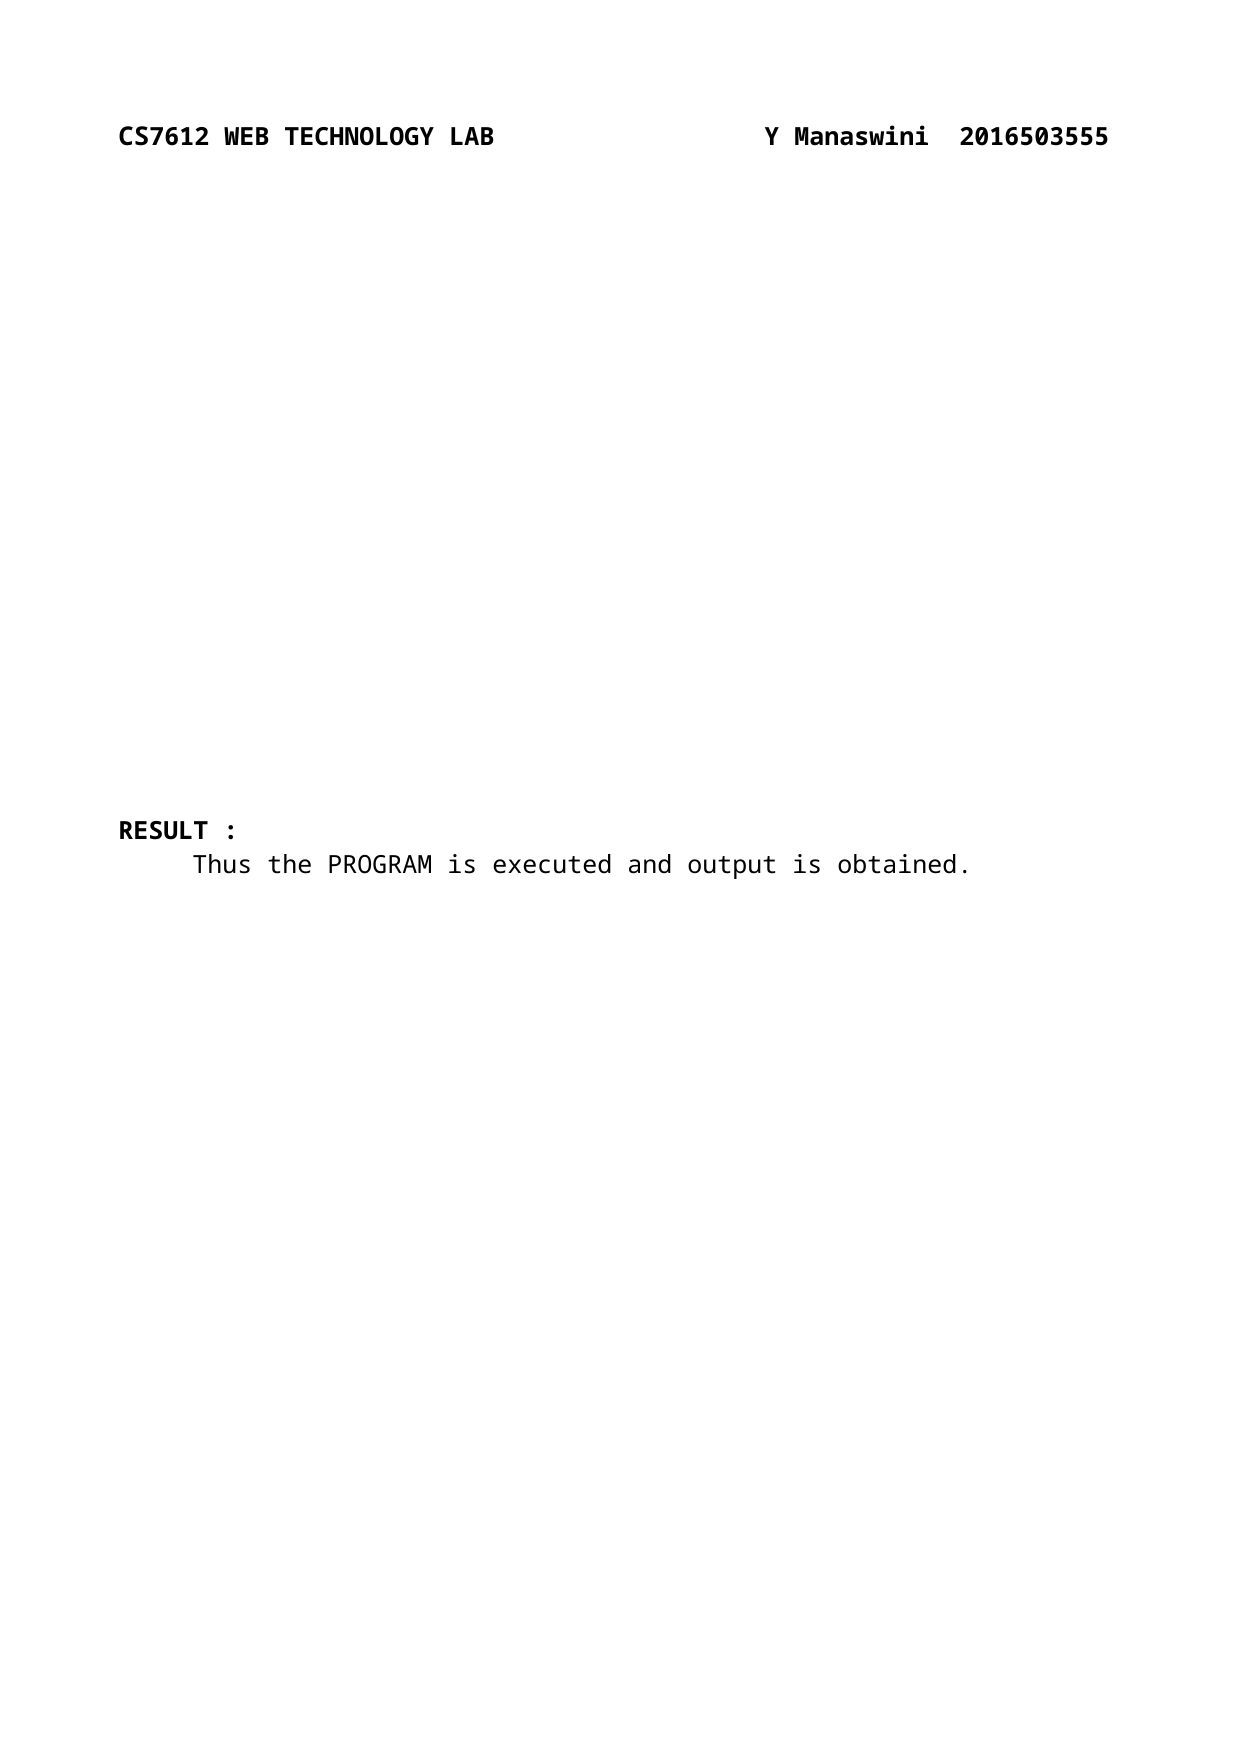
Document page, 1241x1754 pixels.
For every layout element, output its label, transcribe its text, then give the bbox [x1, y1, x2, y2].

text RESULT : [118, 813, 1122, 847]
text Thus the PROGRAM is executed and output is obtained. [118, 847, 1122, 881]
